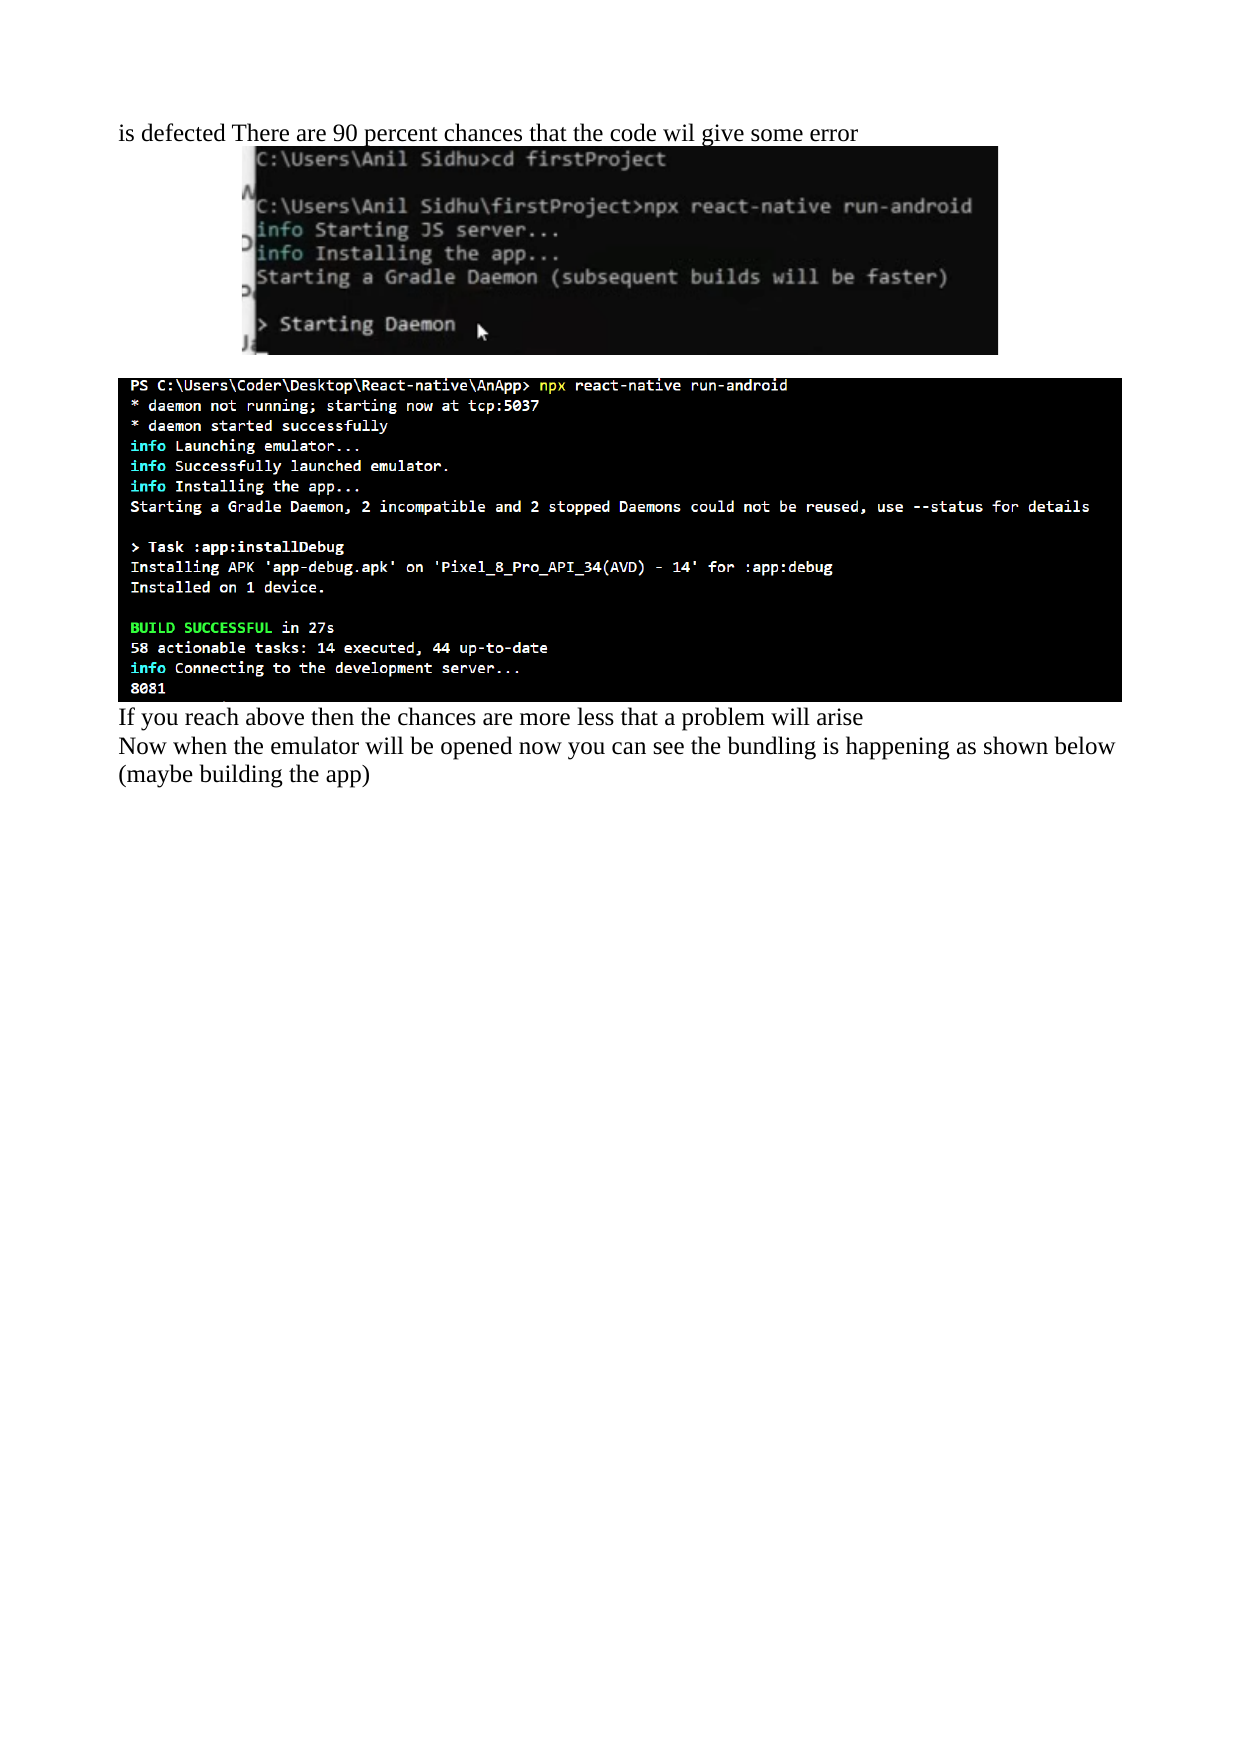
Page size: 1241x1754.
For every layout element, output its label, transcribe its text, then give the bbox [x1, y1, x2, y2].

text is defected There are 90 percent chances that the code wil give some error [118, 118, 1122, 147]
picture [118, 378, 1122, 702]
text Now when the emulator will be opened now you can see the bundling is happening as shown below (maybe building the app) [118, 731, 1122, 788]
picture [241, 146, 999, 355]
text If you reach above then the chances are more less that a problem will arise [118, 702, 1122, 731]
